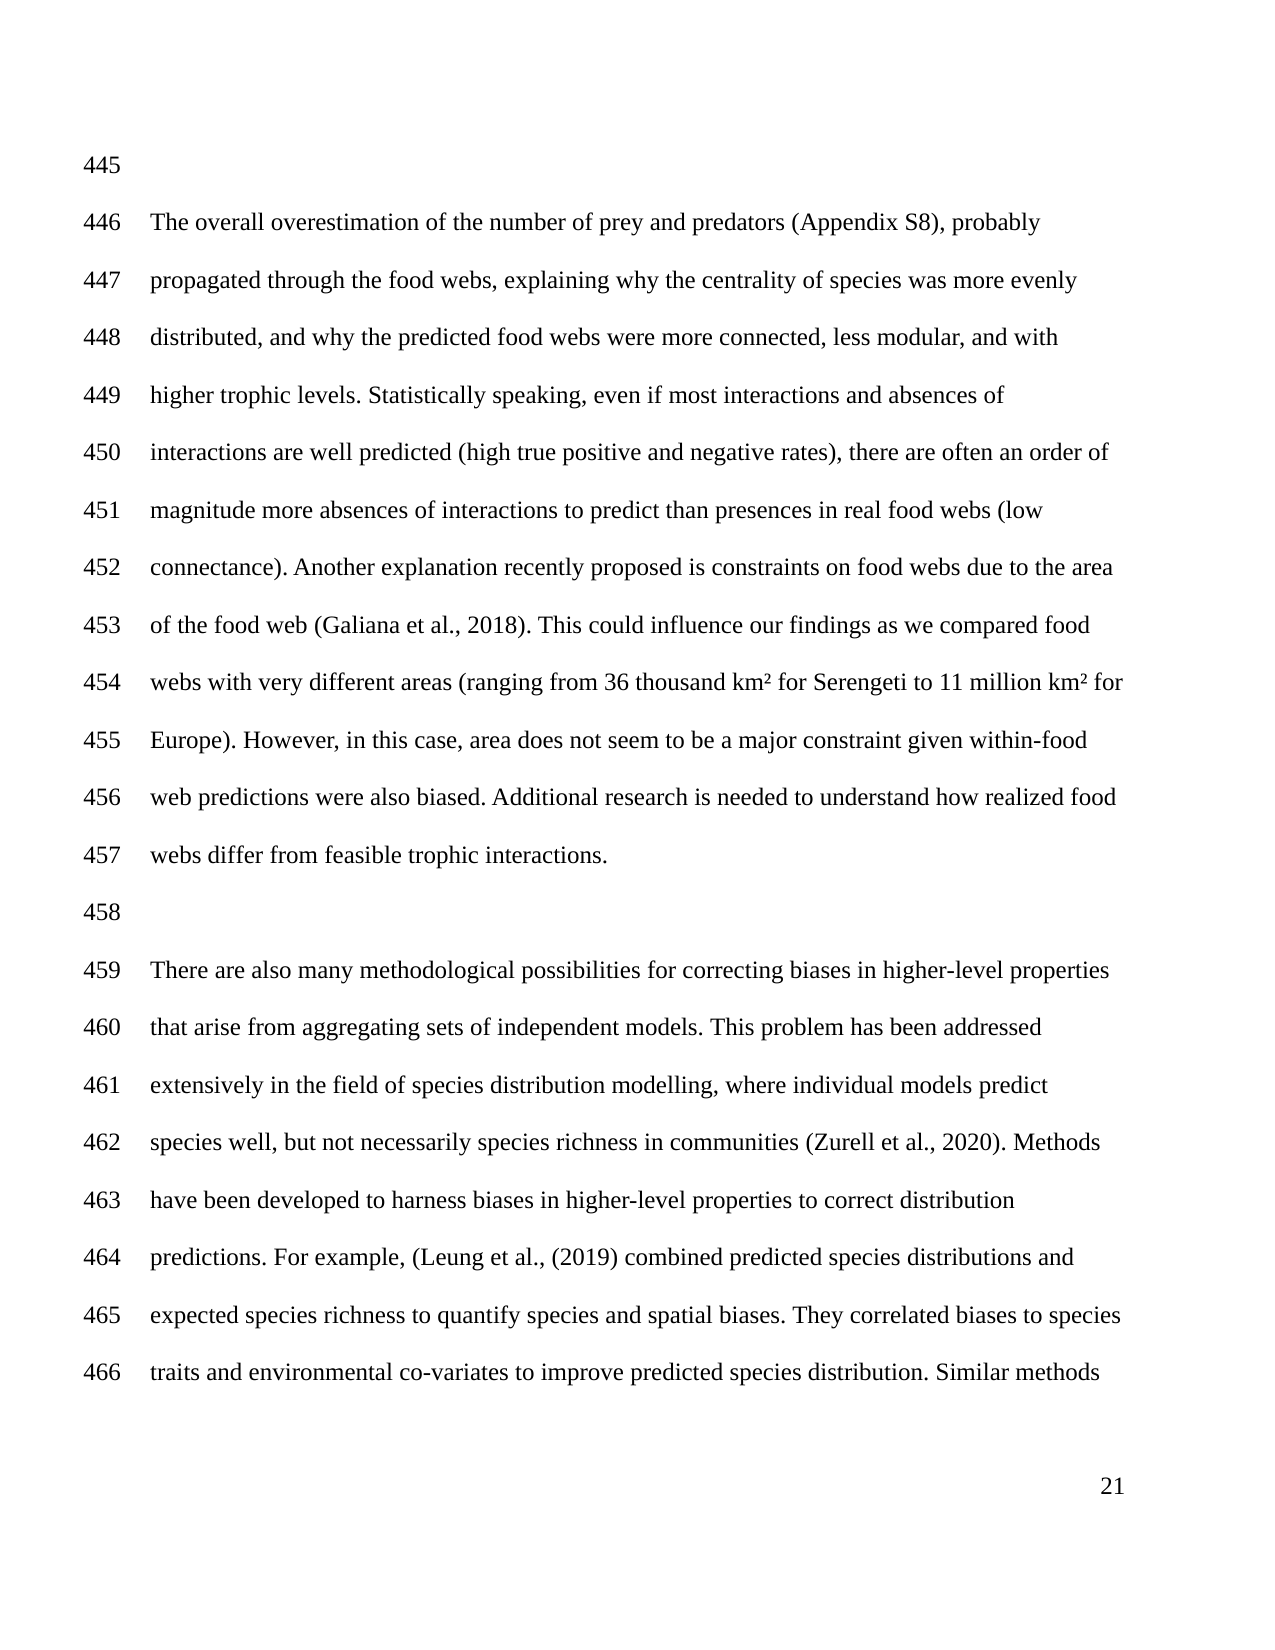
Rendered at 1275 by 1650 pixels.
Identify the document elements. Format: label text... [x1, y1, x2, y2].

text The overall overestimation of the number of prey and predators (Appendix S8), probably propagated through the food webs, explaining why the centrality of species was more evenly distributed, and why the predicted food webs were more connected, less modular, and with higher trophic levels. Statistically speaking, even if most interactions and absences of interactions are well predicted (high true positive and negative rates), there are often an order of magnitude more absences of interactions to predict than presences in real food webs (low connectance). Another explanation recently proposed is constraints on food webs due to the area of the food web (Galiana et al., 2018). This could influence our findings as we compared food webs with very different areas (ranging from 36 thousand km² for Serengeti to 11 million km² for Europe). However, in this case, area does not seem to be a major constraint given within-food web predictions were also biased. Additional research is needed to understand how realized food webs differ from feasible trophic interactions. [150, 207, 1125, 869]
text There are also many methodological possibilities for correcting biases in higher-level properties that arise from aggregating sets of independent models. This problem has been addressed extensively in the field of species distribution modelling, where individual models predict species well, but not necessarily species richness in communities (Zurell et al., 2020). Methods have been developed to harness biases in higher-level properties to correct distribution predictions. For example, (Leung et al., (2019) combined predicted species distributions and expected species richness to quantify species and spatial biases. They correlated biases to species traits and environmental co-variates to improve predicted species distribution. Similar methods [150, 955, 1125, 1386]
